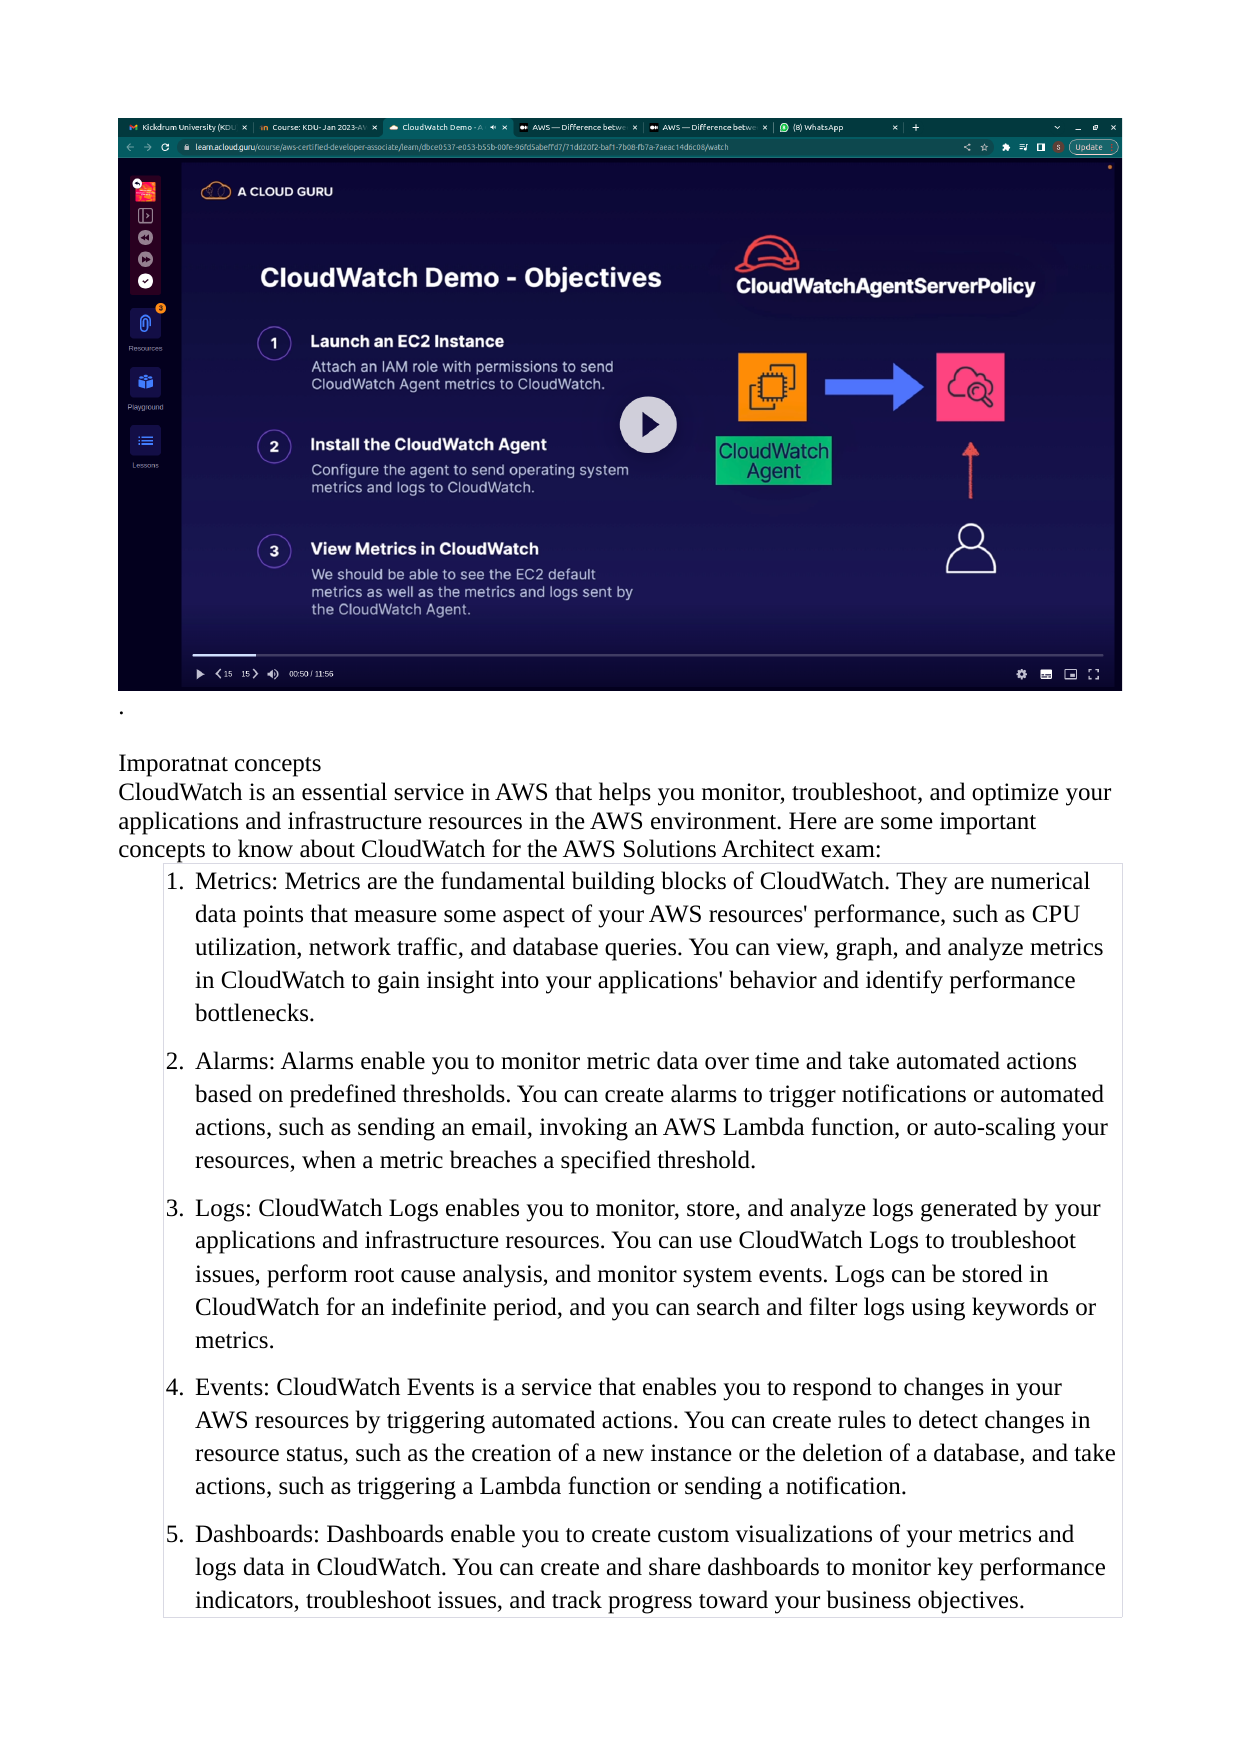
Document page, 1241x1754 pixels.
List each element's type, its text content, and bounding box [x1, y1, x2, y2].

list Logs: CloudWatch Logs enables you to monitor, store, and analyze logs generated by your applications and infrastructure resources. You can use CloudWatch Logs to troubleshoot issues, perform root cause analysis, and monitor system events. Logs can be stored in CloudWatch for an indefinite period, and you can search and filter logs using keywords or metrics. [164, 1189, 1122, 1353]
text Imporatnat concepts CloudWatch is an essential service in AWS that helps you monitor, troubleshoot, and optimize your applications and infrastructure resources in the AWS environment. Here are some important concepts to know about CloudWatch for the AWS Solutions Architect exam: [118, 748, 1122, 863]
picture [118, 118, 1123, 691]
text . [118, 691, 1122, 719]
list Metrics: Metrics are the fundamental building blocks of CloudWatch. They are numerical data points that measure some aspect of your AWS resources' performance, such as CPU utilization, network traffic, and database queries. You can view, graph, and analyze metrics in CloudWatch to gain insight into your applications' behavior and identify performance bottlenecks. [164, 864, 1122, 1027]
list Dashboards: Dashboards enable you to create custom visualizations of your metrics and logs data in CloudWatch. You can create and share dashboards to monitor key performance indicators, troubleshoot issues, and track progress toward your business objectives. [164, 1516, 1122, 1617]
list Events: CloudWatch Events is a service that enables you to respond to changes in your AWS resources by triggering automated actions. You can create rules to detect changes in resource status, such as the creation of a new instance or the deletion of a database, and take actions, such as triggering a Lambda function or sending a notification. [164, 1369, 1122, 1500]
list Alarms: Alarms enable you to monitor metric data over time and take automated actions based on predefined thresholds. You can create alarms to trigger notifications or automated actions, such as sending an email, invoking an AWS Lambda function, or auto-scaling your resources, when a metric breaches a specified threshold. [164, 1043, 1122, 1174]
